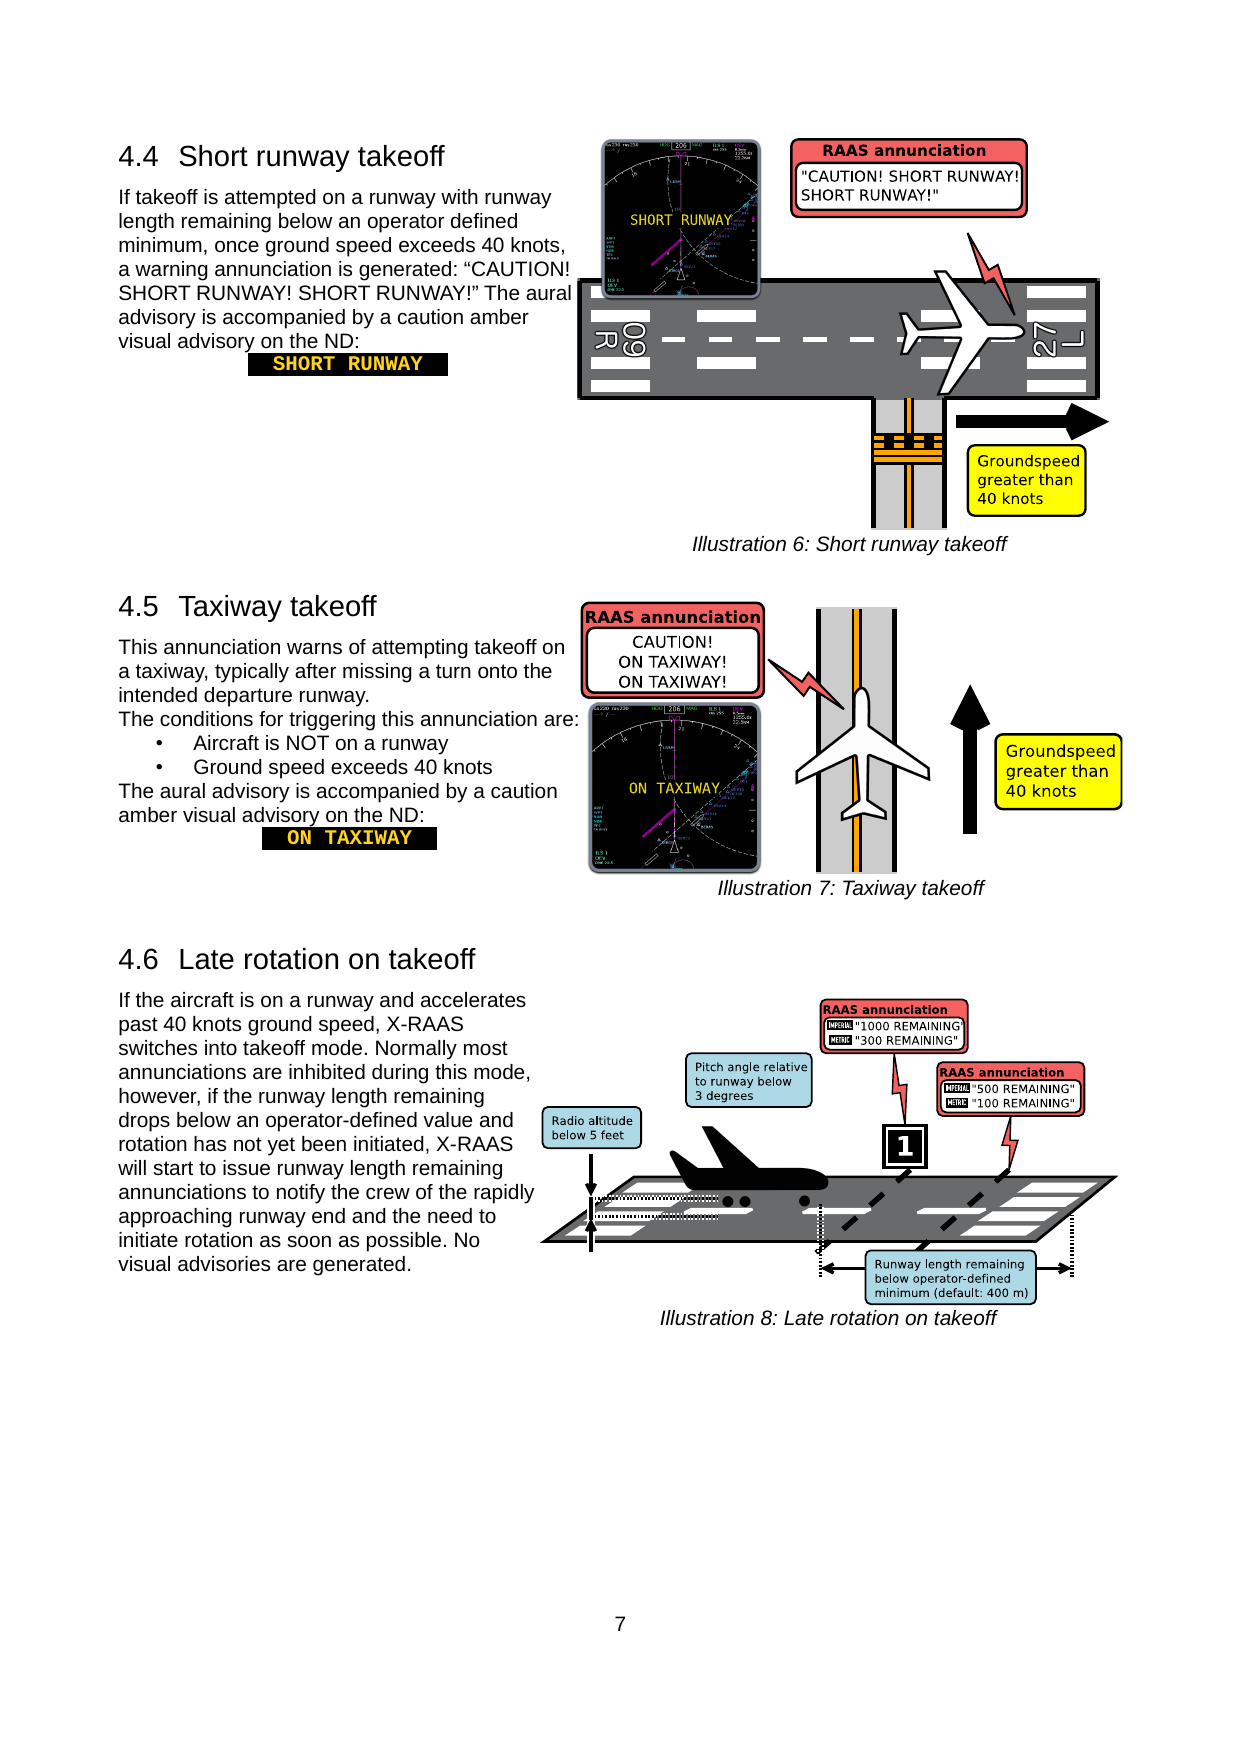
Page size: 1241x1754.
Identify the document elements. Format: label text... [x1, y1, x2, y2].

list Aircraft is NOT on a runway [156, 731, 580, 755]
subtitle Late rotation on takeoff [118, 942, 1122, 976]
text If takeoff is attempted on a runway with runway length remaining below an operator defined minimum, once ground speed exceeds 40 knots, a warning annunciation is generated: “CAUTION! SHORT RUNWAY! SHORT RUNWAY!” The aural advisory is accompanied by a caution amber visual advisory on the ND: [118, 185, 577, 353]
text Illustration 7: Taxiway takeoff [581, 877, 1123, 900]
subtitle Taxiway takeoff [118, 589, 1122, 622]
text This annunciation warns of attempting takeoff on a taxiway, typically after missing a turn onto the intended departure runway. [118, 635, 580, 707]
text The conditions for triggering this annunciation are: [118, 707, 580, 731]
text The aural advisory is accompanied by a caution amber visual advisory on the ND: [118, 779, 580, 827]
text If the aircraft is on a runway and accelerates past 40 knots ground speed, X-RAAS switches into takeoff mode. Normally most annunciations are inhibited during this mode, however, if the runway length remaining drops below an operator-defined value and rotation has not yet been initiated, X-RAAS will start to issue runway length remaining annunciations to notify the crew of the rapidly approaching runway end and the need to initiate rotation as soon as possible. No visual advisories are generated. [118, 988, 1122, 1276]
text Illustration 6: Short runway takeoff [577, 532, 1123, 556]
subtitle Short runway takeoff [118, 139, 577, 172]
text Illustration 8: Late rotation on takeoff [537, 1011, 1120, 1329]
text ON TAXIWAY [118, 827, 580, 850]
text SHORT RUNWAY [118, 353, 577, 376]
list Ground speed exceeds 40 knots [156, 755, 580, 779]
